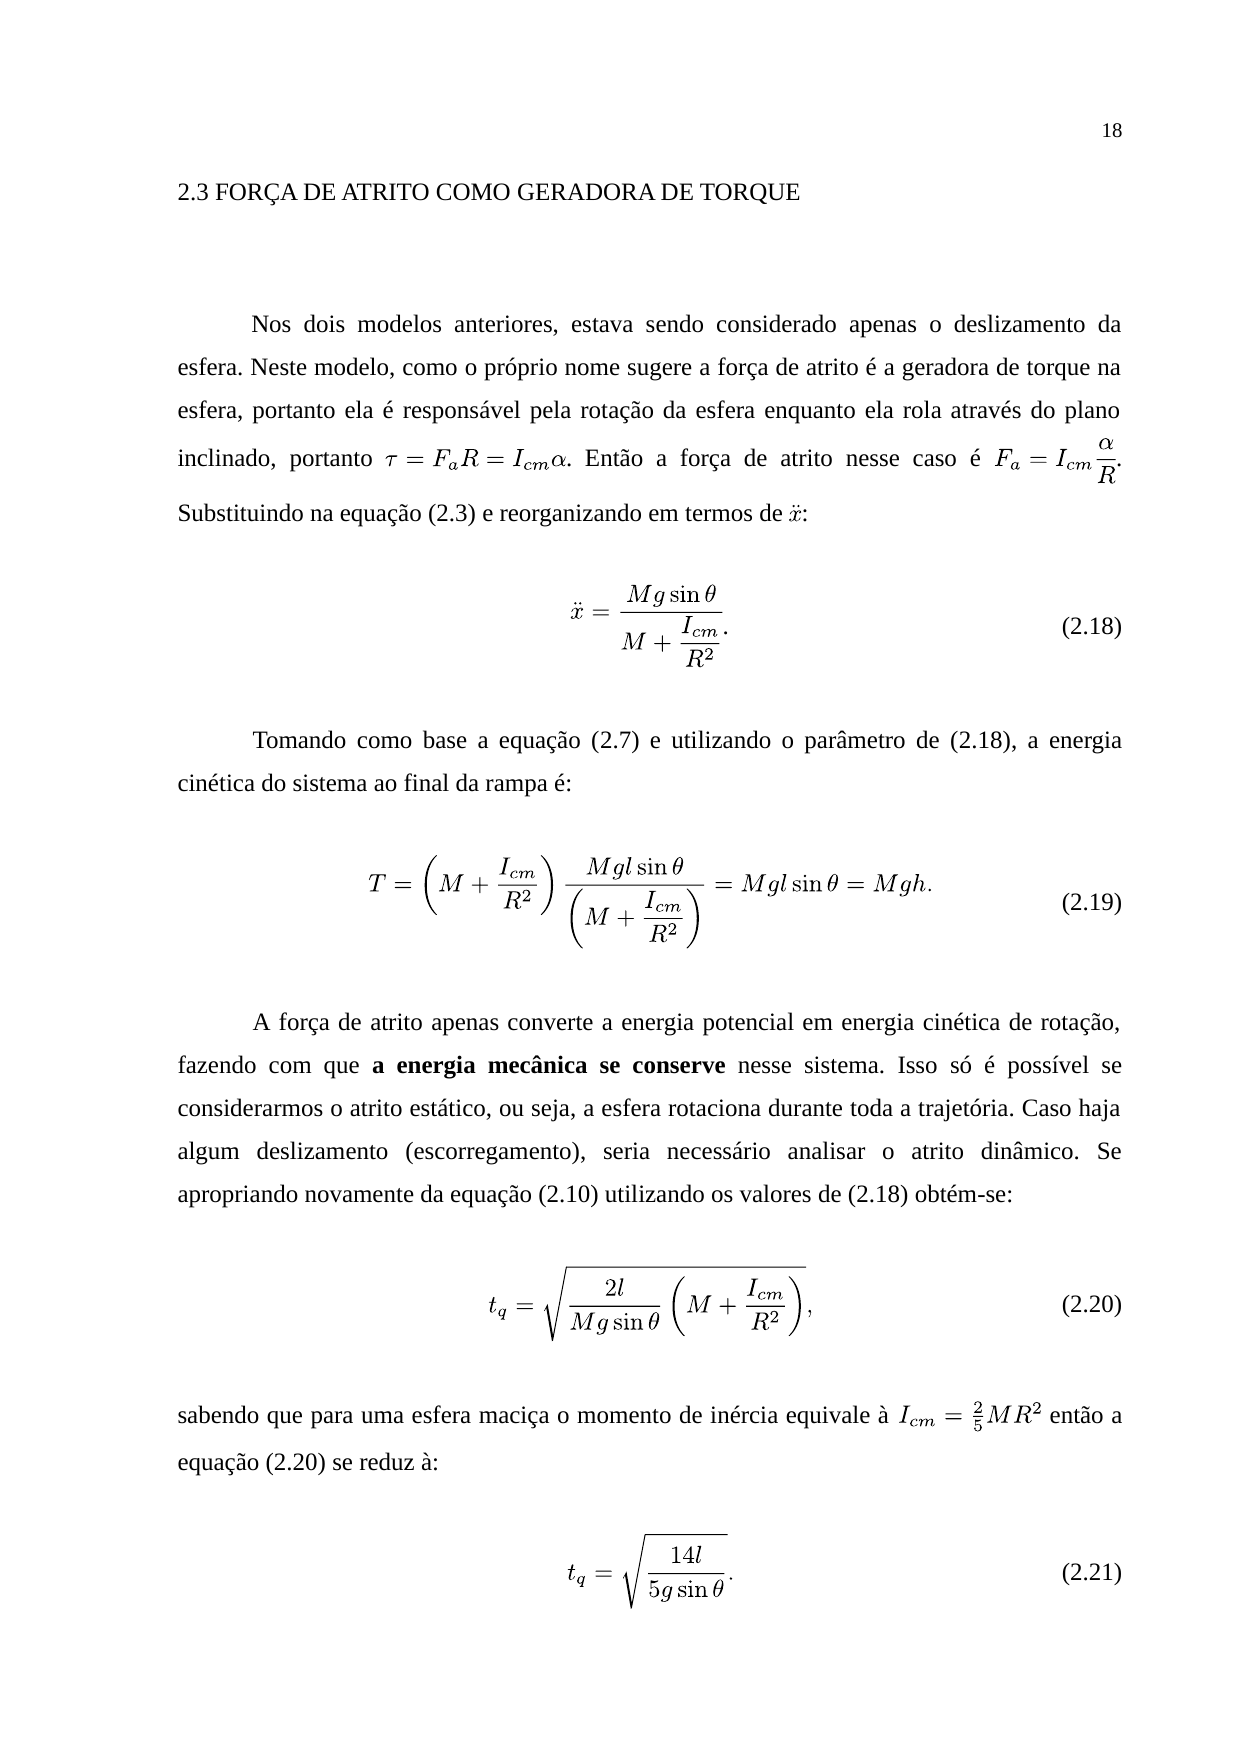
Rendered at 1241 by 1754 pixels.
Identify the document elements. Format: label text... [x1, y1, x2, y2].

text (2.19) [177, 854, 1122, 949]
text [177, 584, 631, 667]
text Tomando como base a equação (2.7) e utilizando o parâmetro de (2.18), a energia cinética do sistema ao final da rampa é: [177, 725, 1122, 797]
text (2.21) [177, 1533, 1122, 1610]
text . (2.18) [714, 584, 1122, 667]
subtitle Força de atrito como geradora de Torque [177, 177, 1122, 206]
text sabendo que para uma esfera maciça o momento de inércia equivale à então a equação (2.20) se reduz à: [177, 1400, 1122, 1476]
text A força de atrito apenas converte a energia potencial em energia cinética de rotação, fazendo com que a energia mecânica se conserve nesse sistema. Isso só é possível se considerarmos o atrito estático, ou seja, a esfera rotaciona durante toda a trajetória. Caso haja algum deslizamento (escorregamento), seria necessário analisar o atrito dinâmico. Se apropriando novamente da equação (2.10) utilizando os valores de (2.18) obtém-se: [177, 1007, 1122, 1208]
text [177, 1266, 566, 1342]
text (2.20) [553, 1266, 1122, 1342]
text Nos dois modelos anteriores, estava sendo considerado apenas o deslizamento da esfera. Neste modelo, como o próprio nome sugere a força de atrito é a geradora de torque na esfera, portanto ela é responsável pela rotação da esfera enquanto ela rola através do plano inclinado, portanto . Então a força de atrito nesse caso é . Substituindo na equação (2.3) e reorganizando em termos de : [177, 309, 1122, 527]
